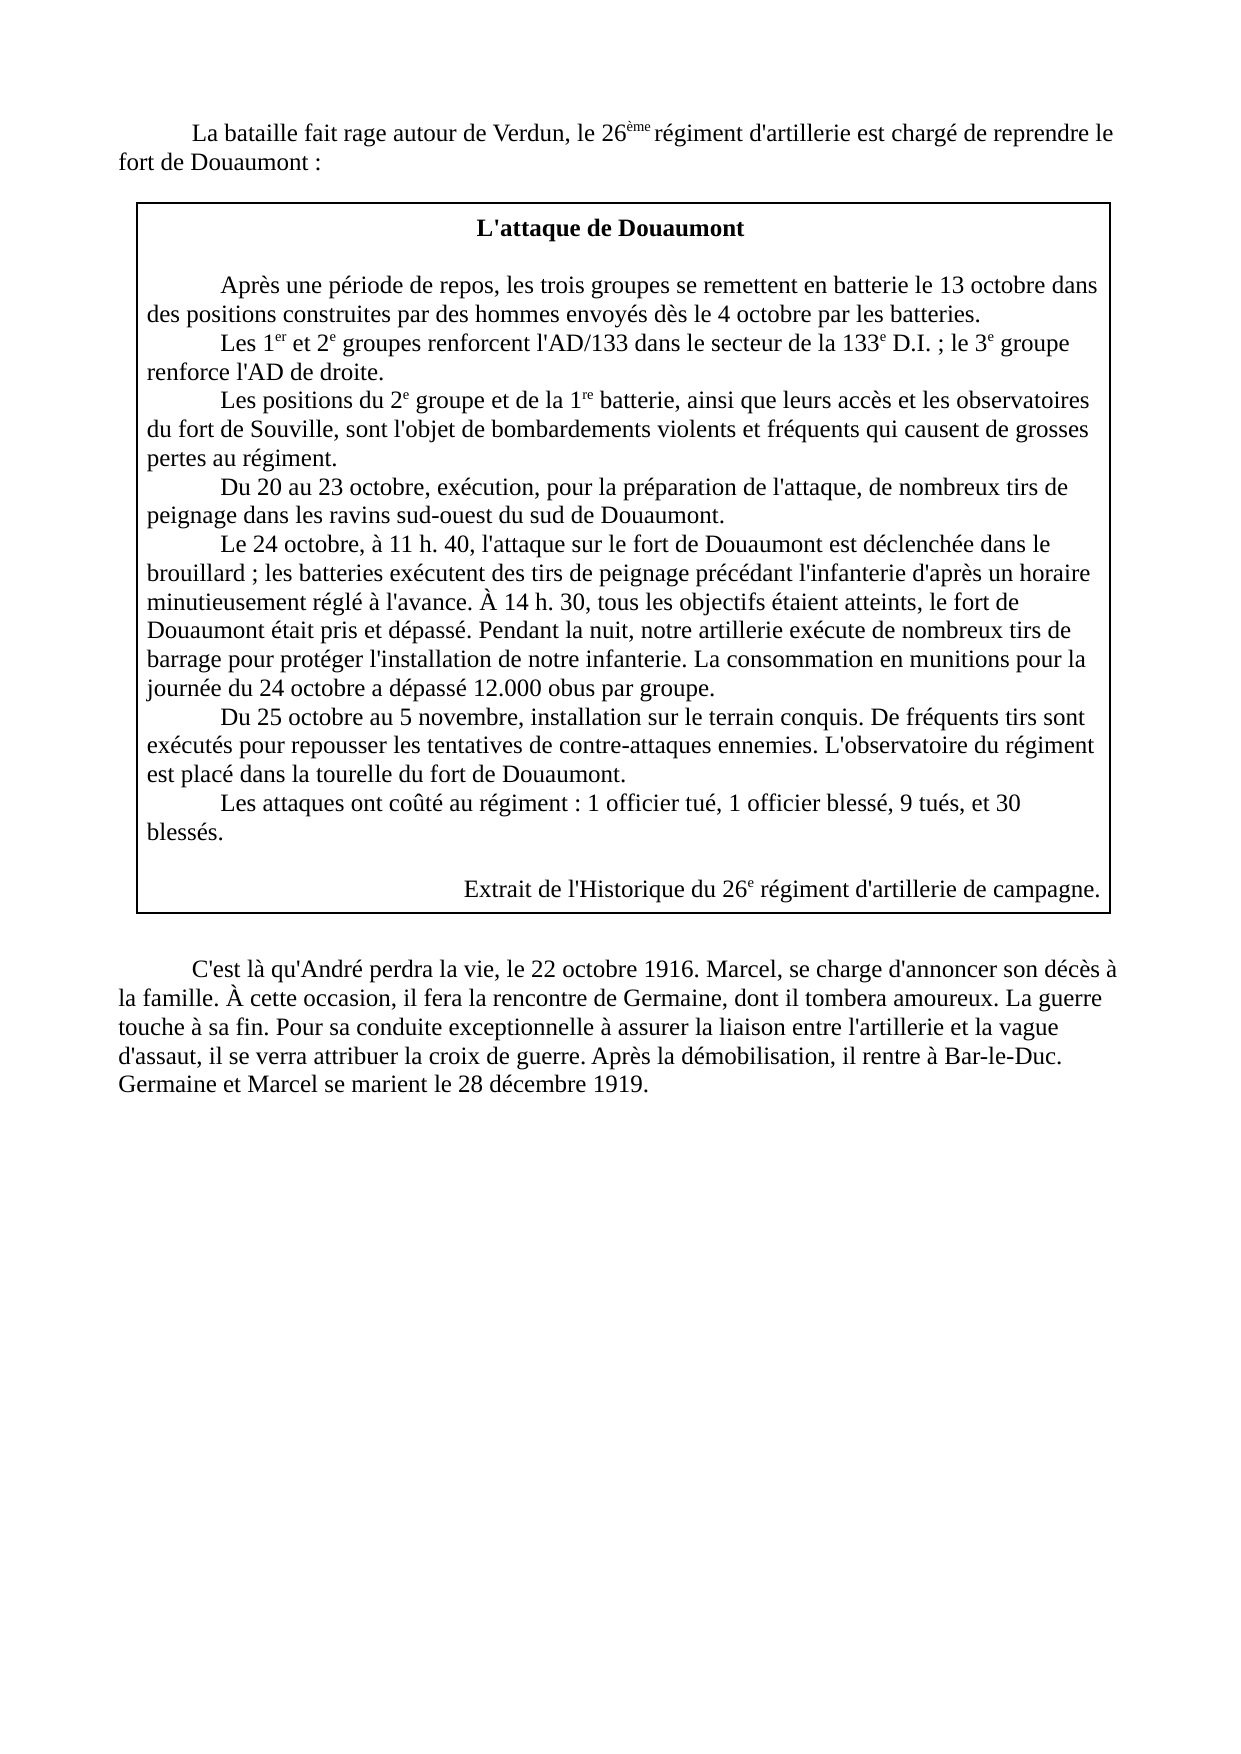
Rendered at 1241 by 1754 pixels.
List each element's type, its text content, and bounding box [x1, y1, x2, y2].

text Du 25 octobre au 5 novembre, installation sur le terrain conquis. De fréquents tirs sont exécutés pour repousser les tentatives de contre-attaques ennemies. L'observatoire du régiment est placé dans la tourelle du fort de Douaumont. [147, 702, 1100, 788]
text Les attaques ont coûté au régiment : 1 officier tué, 1 officier blessé, 9 tués, et 30 blessés. [147, 788, 1100, 846]
text La bataille fait rage autour de Verdun, le 26ème régiment d'artillerie est chargé de reprendre le fort de Douaumont : [118, 118, 1122, 176]
text L'attaque de Douaumont [147, 213, 1100, 242]
text Extrait de l'Historique du 26e régiment d'artillerie de campagne. [147, 874, 1100, 903]
text Les positions du 2e groupe et de la 1re batterie, ainsi que leurs accès et les observatoires du fort de Souville, sont l'objet de bombardements violents et fréquents qui causent de grosses pertes au régiment. [147, 386, 1100, 472]
text C'est là qu'André perdra la vie, le 22 octobre 1916. Marcel, se charge d'annoncer son décès à la famille. À cette occasion, il fera la rencontre de Germaine, dont il tombera amoureux. La guerre touche à sa fin. Pour sa conduite exceptionnelle à assurer la liaison entre l'artillerie et la vague d'assaut, il se verra attribuer la croix de guerre. Après la démobilisation, il rentre à Bar-le-Duc. Germaine et Marcel se marient le 28 décembre 1919. [118, 954, 1122, 1098]
text Les 1er et 2e groupes renforcent l'AD/133 dans le secteur de la 133e D.I. ; le 3e groupe renforce l'AD de droite. [147, 328, 1100, 386]
text Le 24 octobre, à 11 h. 40, l'attaque sur le fort de Douaumont est déclenchée dans le brouillard ; les batteries exécutent des tirs de peignage précédant l'infanterie d'après un horaire minutieusement réglé à l'avance. À 14 h. 30, tous les objectifs étaient atteints, le fort de Douaumont était pris et dépassé. Pendant la nuit, notre artillerie exécute de nombreux tirs de barrage pour protéger l'installation de notre infanterie. La consommation en munitions pour la journée du 24 octobre a dépassé 12.000 obus par groupe. [147, 529, 1100, 702]
text Du 20 au 23 octobre, exécution, pour la préparation de l'attaque, de nombreux tirs de peignage dans les ravins sud-ouest du sud de Douaumont. [147, 472, 1100, 529]
text Après une période de repos, les trois groupes se remettent en batterie le 13 octobre dans des positions construites par des hommes envoyés dès le 4 octobre par les batteries. [147, 271, 1100, 328]
